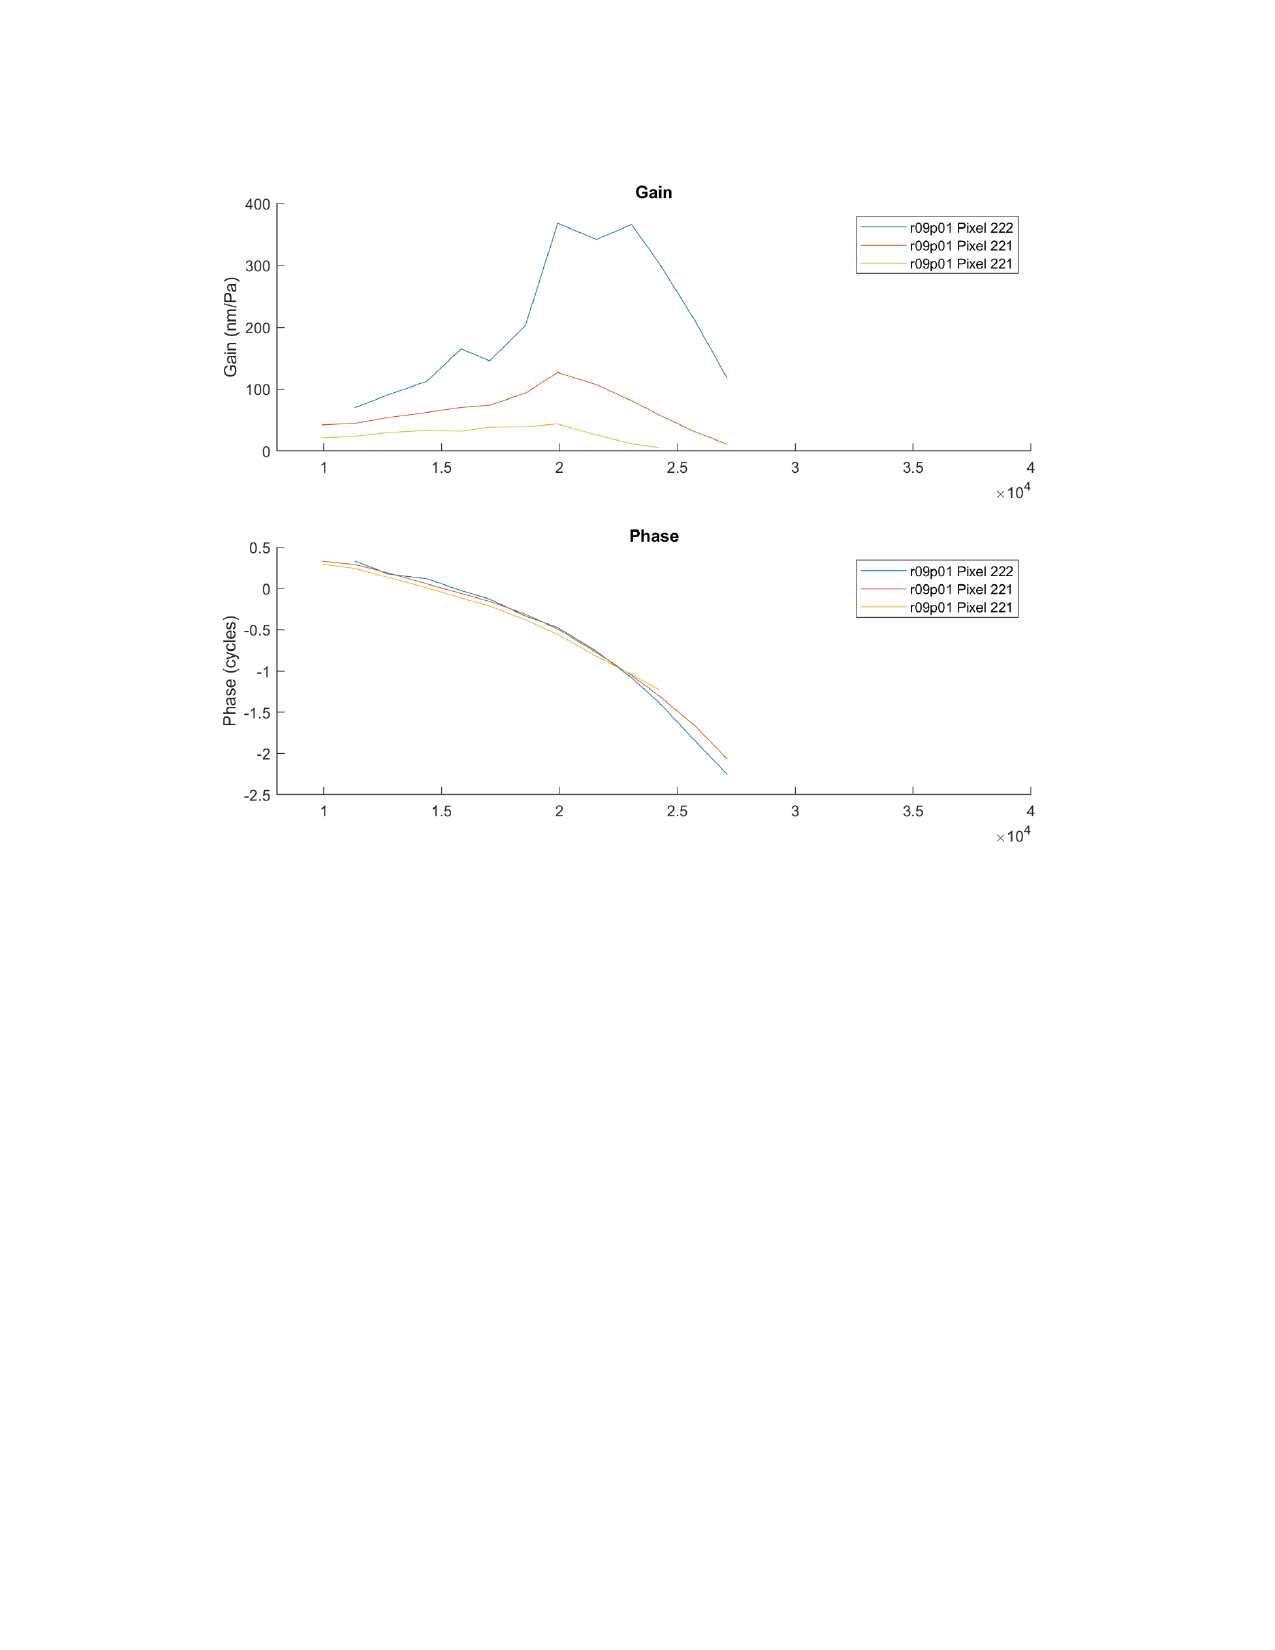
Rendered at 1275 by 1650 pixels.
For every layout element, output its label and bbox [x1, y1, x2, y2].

picture [150, 150, 1123, 874]
